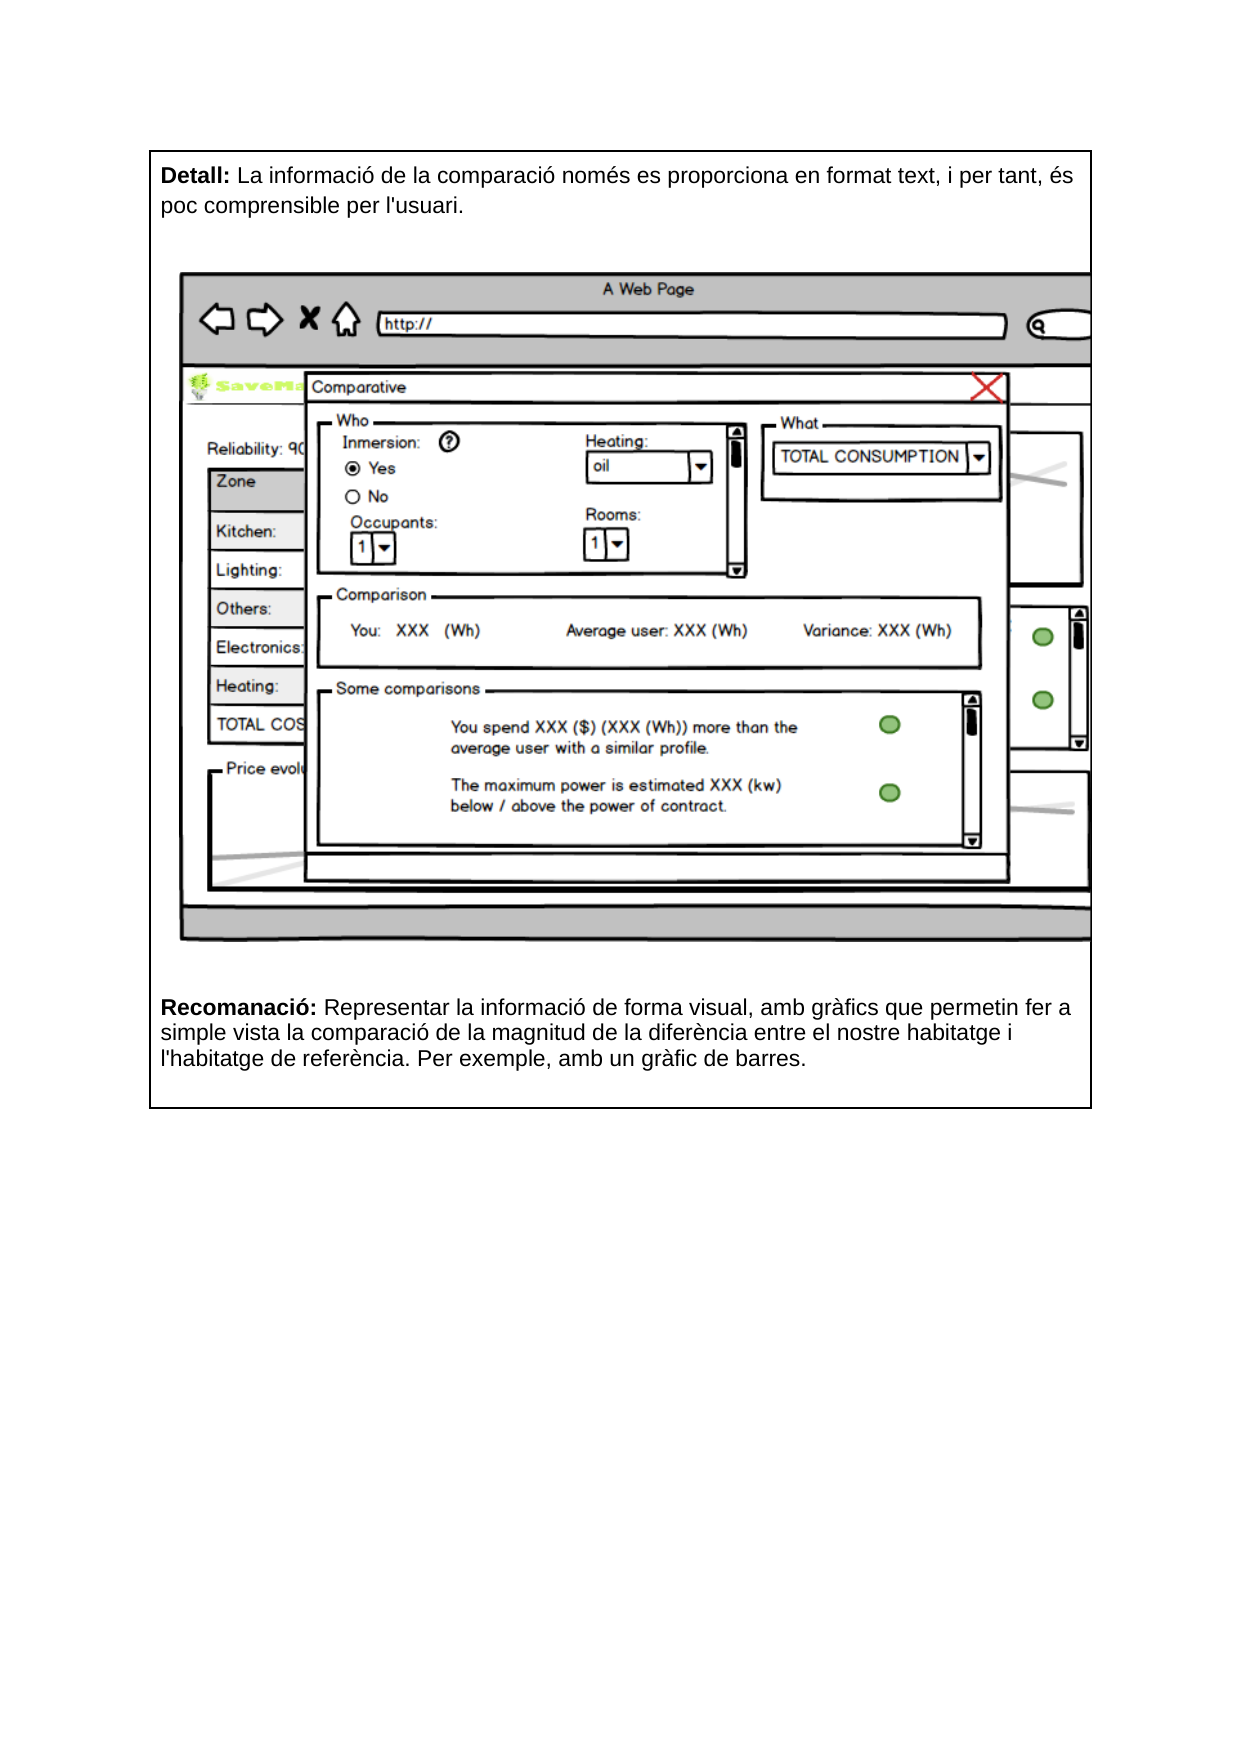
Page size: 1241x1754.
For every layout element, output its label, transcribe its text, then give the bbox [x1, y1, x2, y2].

table_header Detall: La informació de la comparació només es proporciona en format text, i per tant, és poc comprensible per l'usuari. Recomanació: Representar la informació de forma visual, amb gràfics que permetin fer a simple vista la comparació de la magnitud de la diferència entre el nostre habitatge i l'habitatge de referència. Per exemple, amb un gràfic de barres. [151, 152, 1090, 1107]
picture [179, 272, 1091, 942]
